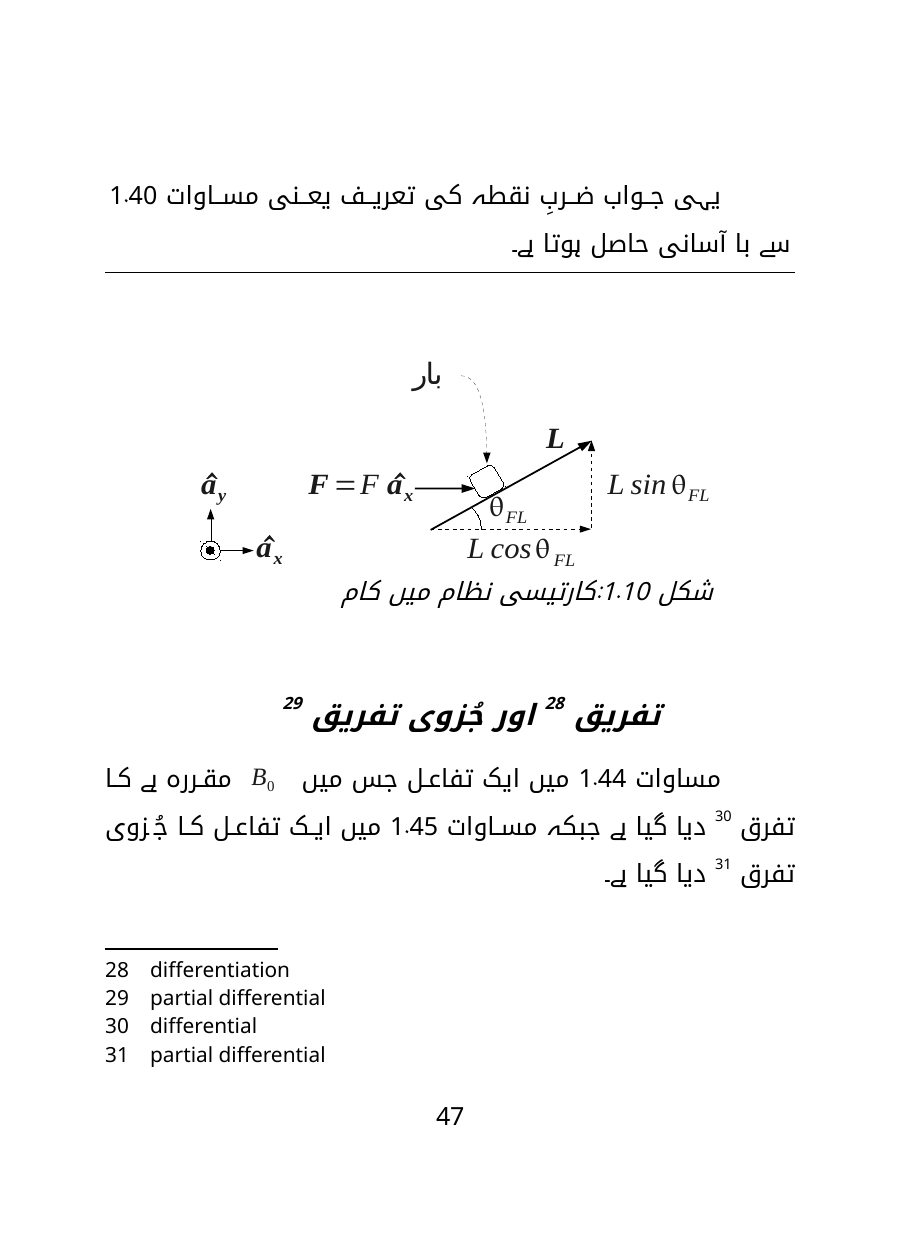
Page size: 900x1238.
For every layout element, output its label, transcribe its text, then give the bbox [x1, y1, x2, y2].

text مساوات 1.44 میں ایک تفاعل جس میں مقررہ ہے کا تفرق دیا گیا ہے جبکہ مساوات 1.45 میں ایک تفاعل کا جُزوی تفرق دیا گیا ہے۔ [105, 756, 795, 898]
subtitle تفریق اور جُزوی تفریق [105, 688, 720, 743]
text شکل 1.10:کارتیسی نظام میں کام [187, 344, 712, 616]
list differentiation [105, 955, 795, 983]
text partial differential [105, 1040, 795, 1068]
list partial differential [105, 983, 795, 1012]
text یہی جواب ضربِ نقطہ کی تعریف یعنی مساوات 1.40 سے با آسانی حاصل ہوتا ہے۔ [105, 168, 795, 272]
text differential [105, 1012, 795, 1040]
